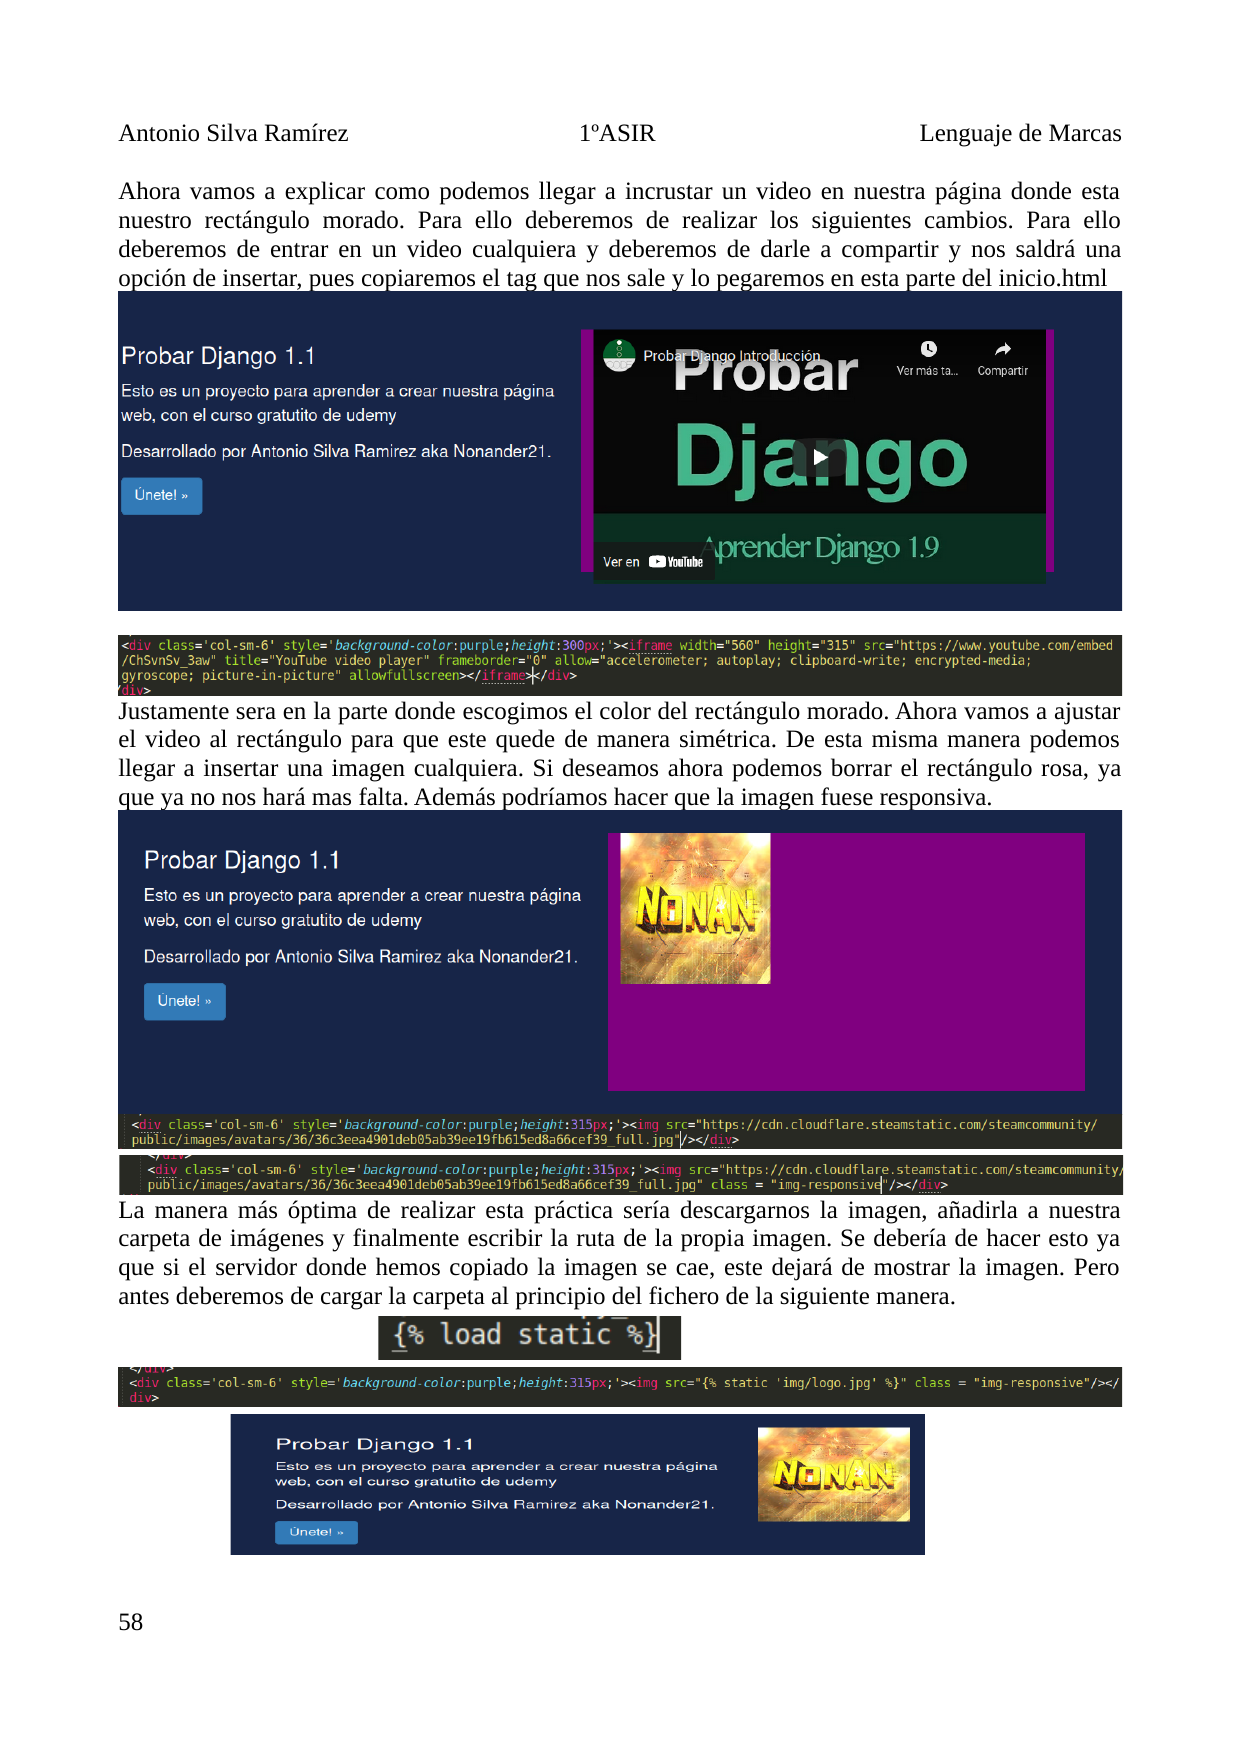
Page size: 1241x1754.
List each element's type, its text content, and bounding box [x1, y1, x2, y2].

text Justamente sera en la parte donde escogimos el color del rectángulo morado. Ahora vamos a ajustar el video al rectángulo para que este quede de manera simétrica. De esta misma manera podemos llegar a insertar una imagen cualquiera. Si deseamos ahora podemos borrar el rectángulo rosa, ya que ya no nos hará mas falta. Además podríamos hacer que la imagen fuese responsiva. [118, 696, 1122, 810]
picture [119, 1155, 1124, 1195]
picture [118, 810, 1123, 1149]
text [118, 617, 1122, 635]
text Ahora vamos a explicar como podemos llegar a incrustar un video en nuestra página donde esta nuestro rectángulo morado. Para ello deberemos de realizar los siguientes cambios. Para ello deberemos de entrar en un video cualquiera y deberemos de darle a compartir y nos saldrá una opción de insertar, pues copiaremos el tag que nos sale y lo pegaremos en esta parte del inicio.html [118, 176, 1122, 291]
picture [378, 1316, 682, 1360]
picture [118, 1367, 1123, 1407]
picture [230, 1414, 925, 1555]
text La manera más óptima de realizar esta práctica sería descargarnos la imagen, añadirla a nuestra carpeta de imágenes y finalmente escribir la ruta de la propia imagen. Se debería de hacer esto ya que si el servidor donde hemos copiado la imagen se cae, este dejará de mostrar la imagen. Pero antes deberemos de cargar la carpeta al principio del fichero de la siguiente manera. [118, 1149, 1122, 1310]
picture [118, 291, 1123, 617]
picture [118, 635, 1123, 696]
